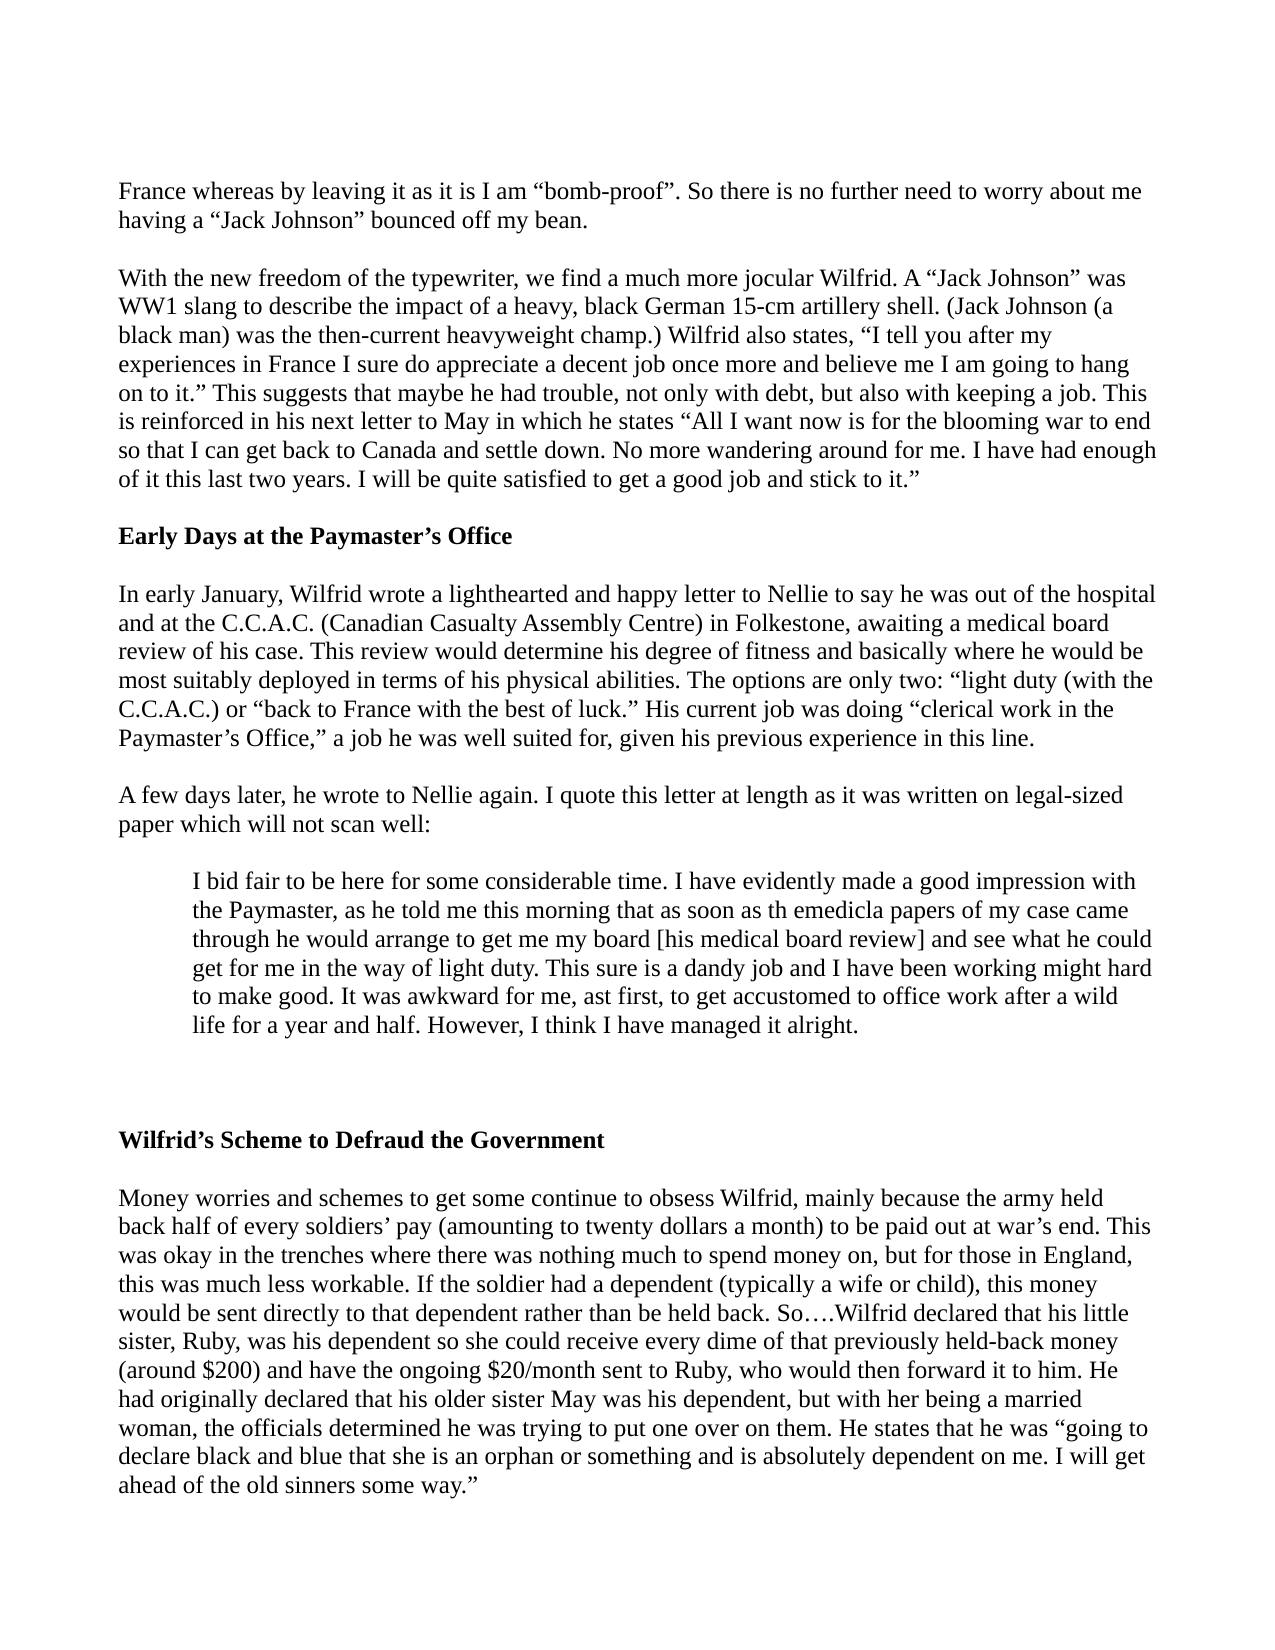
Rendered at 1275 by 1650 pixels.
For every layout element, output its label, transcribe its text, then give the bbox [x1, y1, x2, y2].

text With the new freedom of the typewriter, we find a much more jocular Wilfrid. A “Jack Johnson” was WW1 slang to describe the impact of a heavy, black German 15-cm artillery shell. (Jack Johnson (a black man) was the then-current heavyweight champ.) Wilfrid also states, “I tell you after my experiences in France I sure do appreciate a decent job once more and believe me I am going to hang on to it.” This suggests that maybe he had trouble, not only with debt, but also with keeping a job. This is reinforced in his next letter to May in which he states “All I want now is for the blooming war to end so that I can get back to Canada and settle down. No more wandering around for me. I have had enough of it this last two years. I will be quite satisfied to get a good job and stick to it.” [118, 263, 1157, 493]
text Wilfrid’s Scheme to Defraud the Government [118, 1125, 1157, 1154]
text France whereas by leaving it as it is I am “bomb-proof”. So there is no further need to worry about me having a “Jack Johnson” bounced off my bean. [118, 176, 1157, 234]
text Money worries and schemes to get some continue to obsess Wilfrid, mainly because the army held back half of every soldiers’ pay (amounting to twenty dollars a month) to be paid out at war’s end. This was okay in the trenches where there was nothing much to spend money on, but for those in England, this was much less workable. If the soldier had a dependent (typically a wife or child), this money would be sent directly to that dependent rather than be held back. So….Wilfrid declared that his little sister, Ruby, was his dependent so she could receive every dime of that previously held-back money (around $200) and have the ongoing $20/month sent to Ruby, who would then forward it to him. He had originally declared that his older sister May was his dependent, but with her being a married woman, the officials determined he was trying to put one over on them. He states that he was “going to declare black and blue that she is an orphan or something and is absolutely dependent on me. I will get ahead of the old sinners some way.” [118, 1183, 1157, 1499]
text I bid fair to be here for some considerable time. I have evidently made a good impression with the Paymaster, as he told me this morning that as soon as th emedicla papers of my case came through he would arrange to get me my board [his medical board review] and see what he could get for me in the way of light duty. This sure is a dandy job and I have been working might hard to make good. It was awkward for me, ast first, to get accustomed to office work after a wild life for a year and half. However, I think I have managed it alright. [192, 866, 1157, 1039]
text In early January, Wilfrid wrote a lighthearted and happy letter to Nellie to say he was out of the hospital and at the C.C.A.C. (Canadian Casualty Assembly Centre) in Folkestone, awaiting a medical board review of his case. This review would determine his degree of fitness and basically where he would be most suitably deployed in terms of his physical abilities. The options are only two: “light duty (with the C.C.A.C.) or “back to France with the best of luck.” His current job was doing “clerical work in the Paymaster’s Office,” a job he was well suited for, given his previous experience in this line. [118, 579, 1157, 751]
text A few days later, he wrote to Nellie again. I quote this letter at length as it was written on legal-sized paper which will not scan well: [118, 780, 1157, 838]
text Early Days at the Paymaster’s Office [118, 521, 1157, 550]
